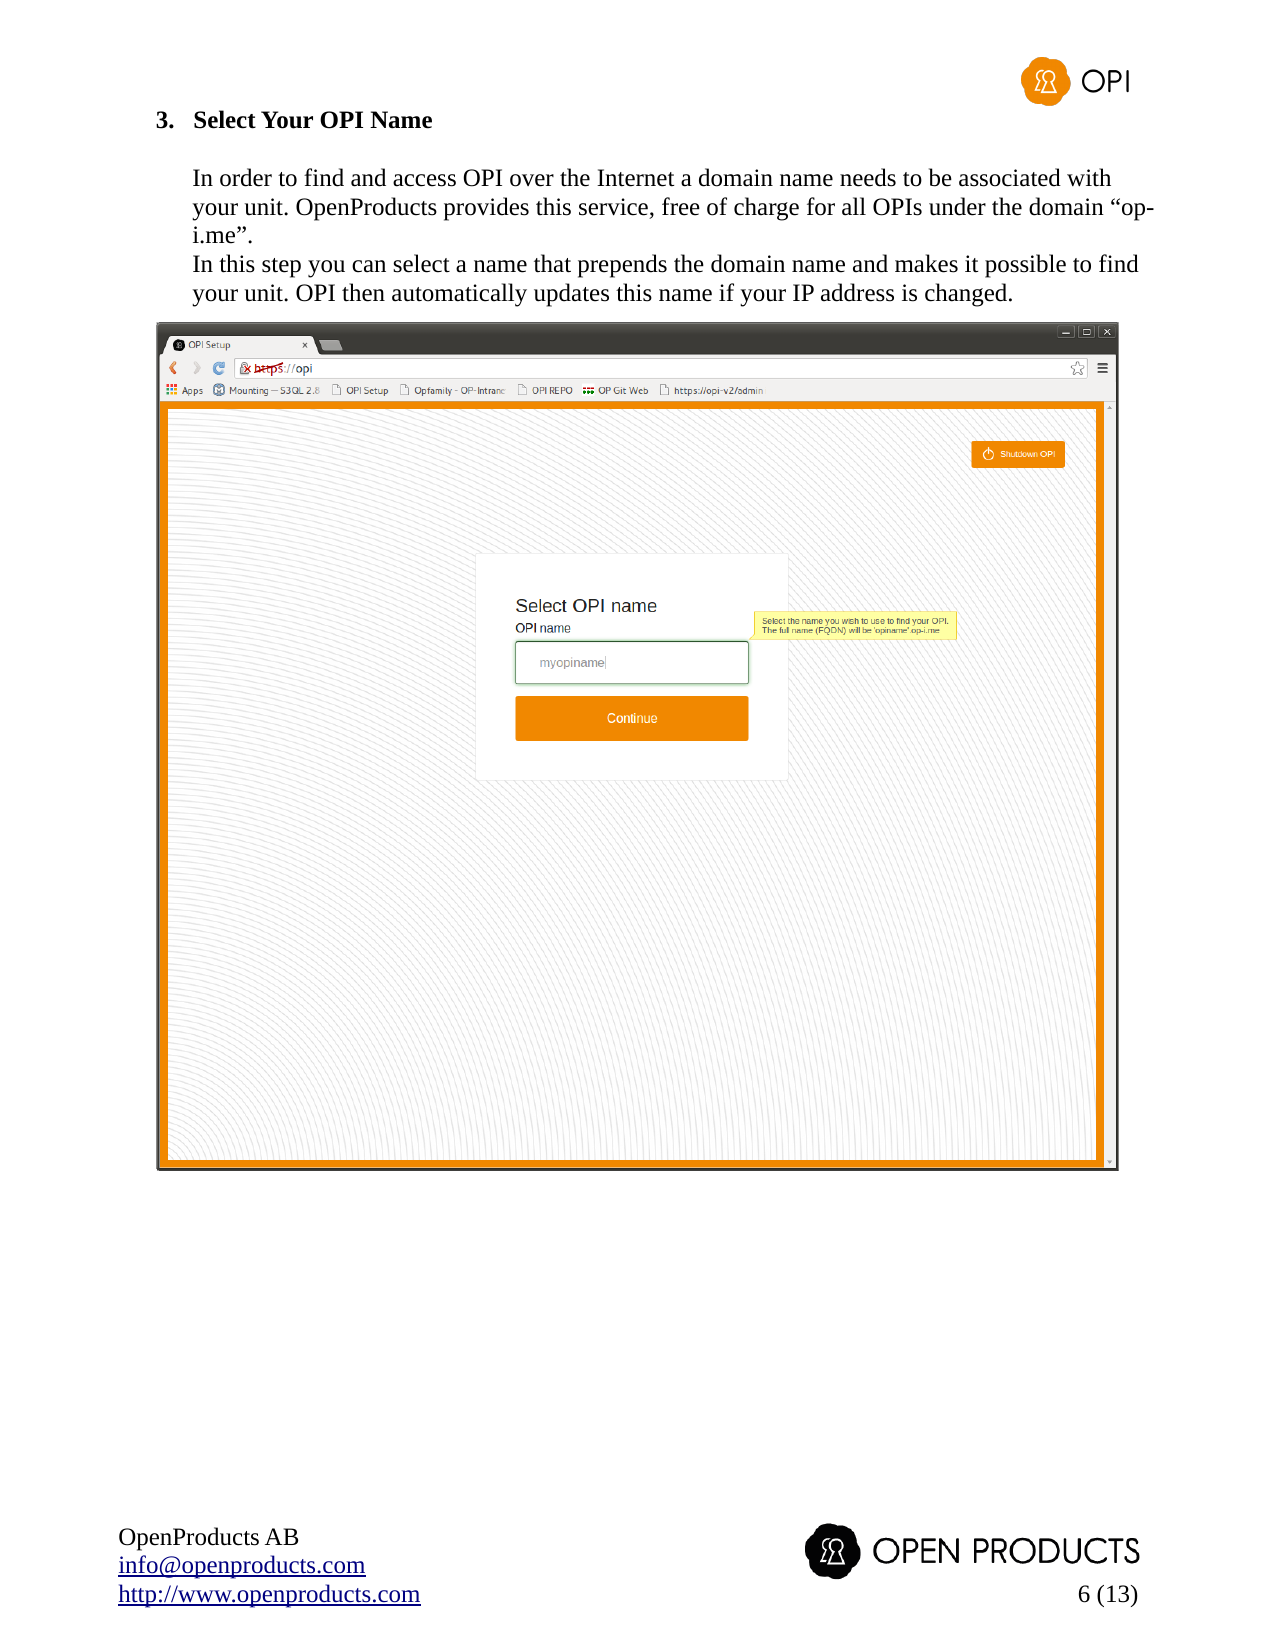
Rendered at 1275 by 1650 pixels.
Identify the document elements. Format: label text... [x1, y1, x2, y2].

picture [780, 1497, 1162, 1604]
text In this step you can select a name that prepends the domain name and makes it possible to find your unit. OPI then automatically updates this name if your IP address is changed. [192, 249, 1157, 307]
list Select Your OPI Name [156, 106, 1157, 134]
text In order to find and access OPI over the Internet a domain name needs to be associated with your unit. OpenProducts provides this service, free of charge for all OPIs under the domain “op-i.me”. [192, 163, 1157, 249]
picture [156, 322, 1119, 1171]
picture [998, 34, 1157, 128]
